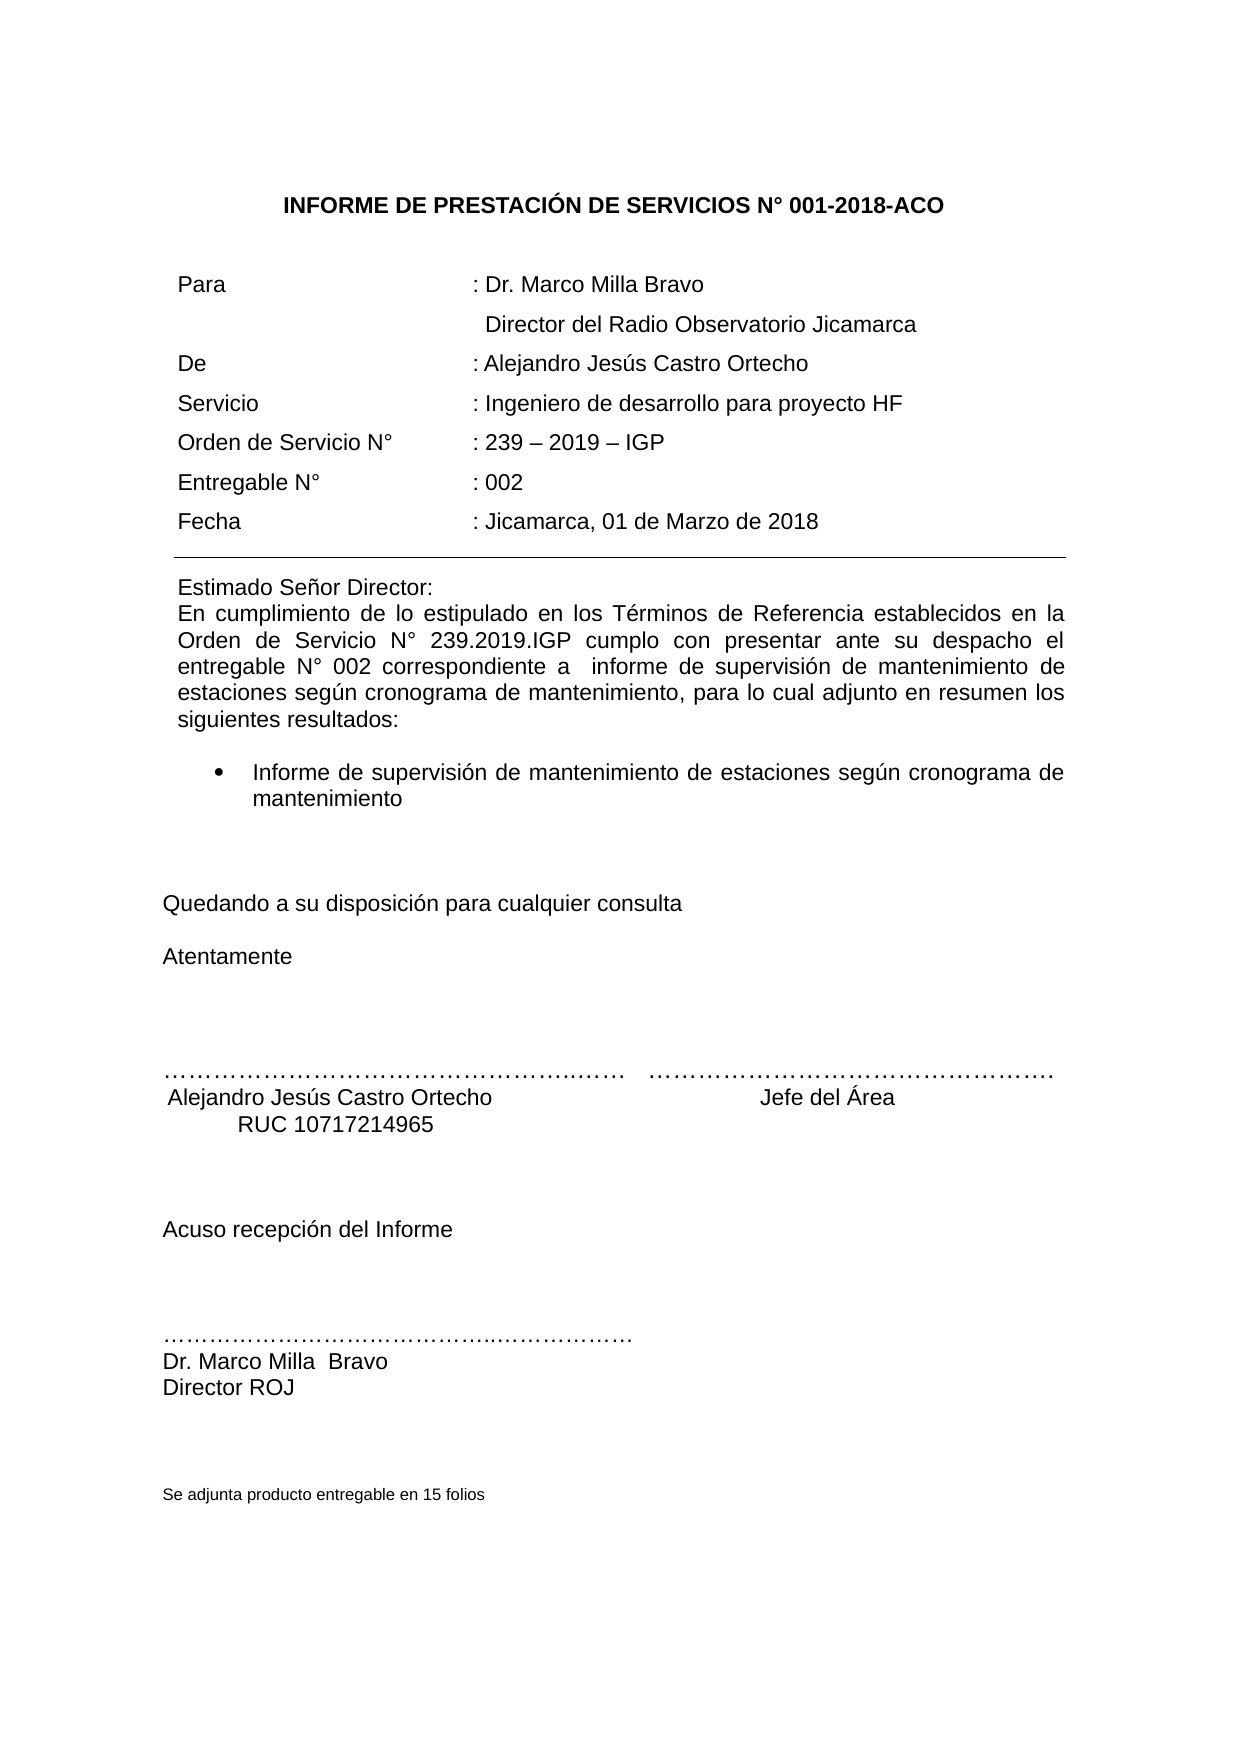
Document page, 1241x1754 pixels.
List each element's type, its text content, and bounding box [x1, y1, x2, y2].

text Servicio : Ingeniero de desarrollo para proyecto HF [177, 390, 1065, 416]
text Estimado Señor Director: [177, 574, 1065, 600]
subtitle INFORME DE PRESTACIÓN DE SERVICIOS N° 001-2018-ACO [162, 192, 1065, 218]
text Quedando a su disposición para cualquier consulta [162, 890, 1065, 917]
text Dr. Marco Milla Bravo [162, 1348, 1065, 1374]
text ……………………………………..……………… [162, 1321, 1065, 1348]
text Orden de Servicio N° : 239 – 2019 – IGP [177, 429, 915, 456]
text Atentamente [162, 943, 1065, 969]
text Alejandro Jesús Castro Ortecho Jefe del Área [162, 1084, 1065, 1111]
list Informe de supervisión de mantenimiento de estaciones según cronograma de mantenimiento [215, 758, 1065, 811]
text Acuso recepción del Informe [162, 1216, 1065, 1242]
text En cumplimiento de lo estipulado en los Términos de Referencia establecidos en la Orden de Servicio N° 239.2019.IGP cumplo con presentar ante su despacho el entregable N° 002 correspondiente a informe de supervisión de mantenimiento de estaciones según cronograma de mantenimiento, para lo cual adjunto en resumen los siguientes resultados: [177, 600, 1065, 732]
text Fecha : Jicamarca, 01 de Marzo de 2018 [177, 508, 1033, 534]
text Director ROJ [162, 1374, 1065, 1401]
text …………………………………………..…… …………………………………………. [162, 1056, 1065, 1084]
text Entregable N° : 002 [177, 469, 800, 495]
text RUC 10717214965 [162, 1111, 1065, 1137]
text Para : Dr. Marco Milla Bravo [177, 271, 981, 298]
text Director del Radio Observatorio Jicamarca [177, 311, 981, 337]
text De : Alejandro Jesús Castro Ortecho [177, 350, 1065, 377]
text Se adjunta producto entregable en 15 folios [162, 1484, 1065, 1503]
